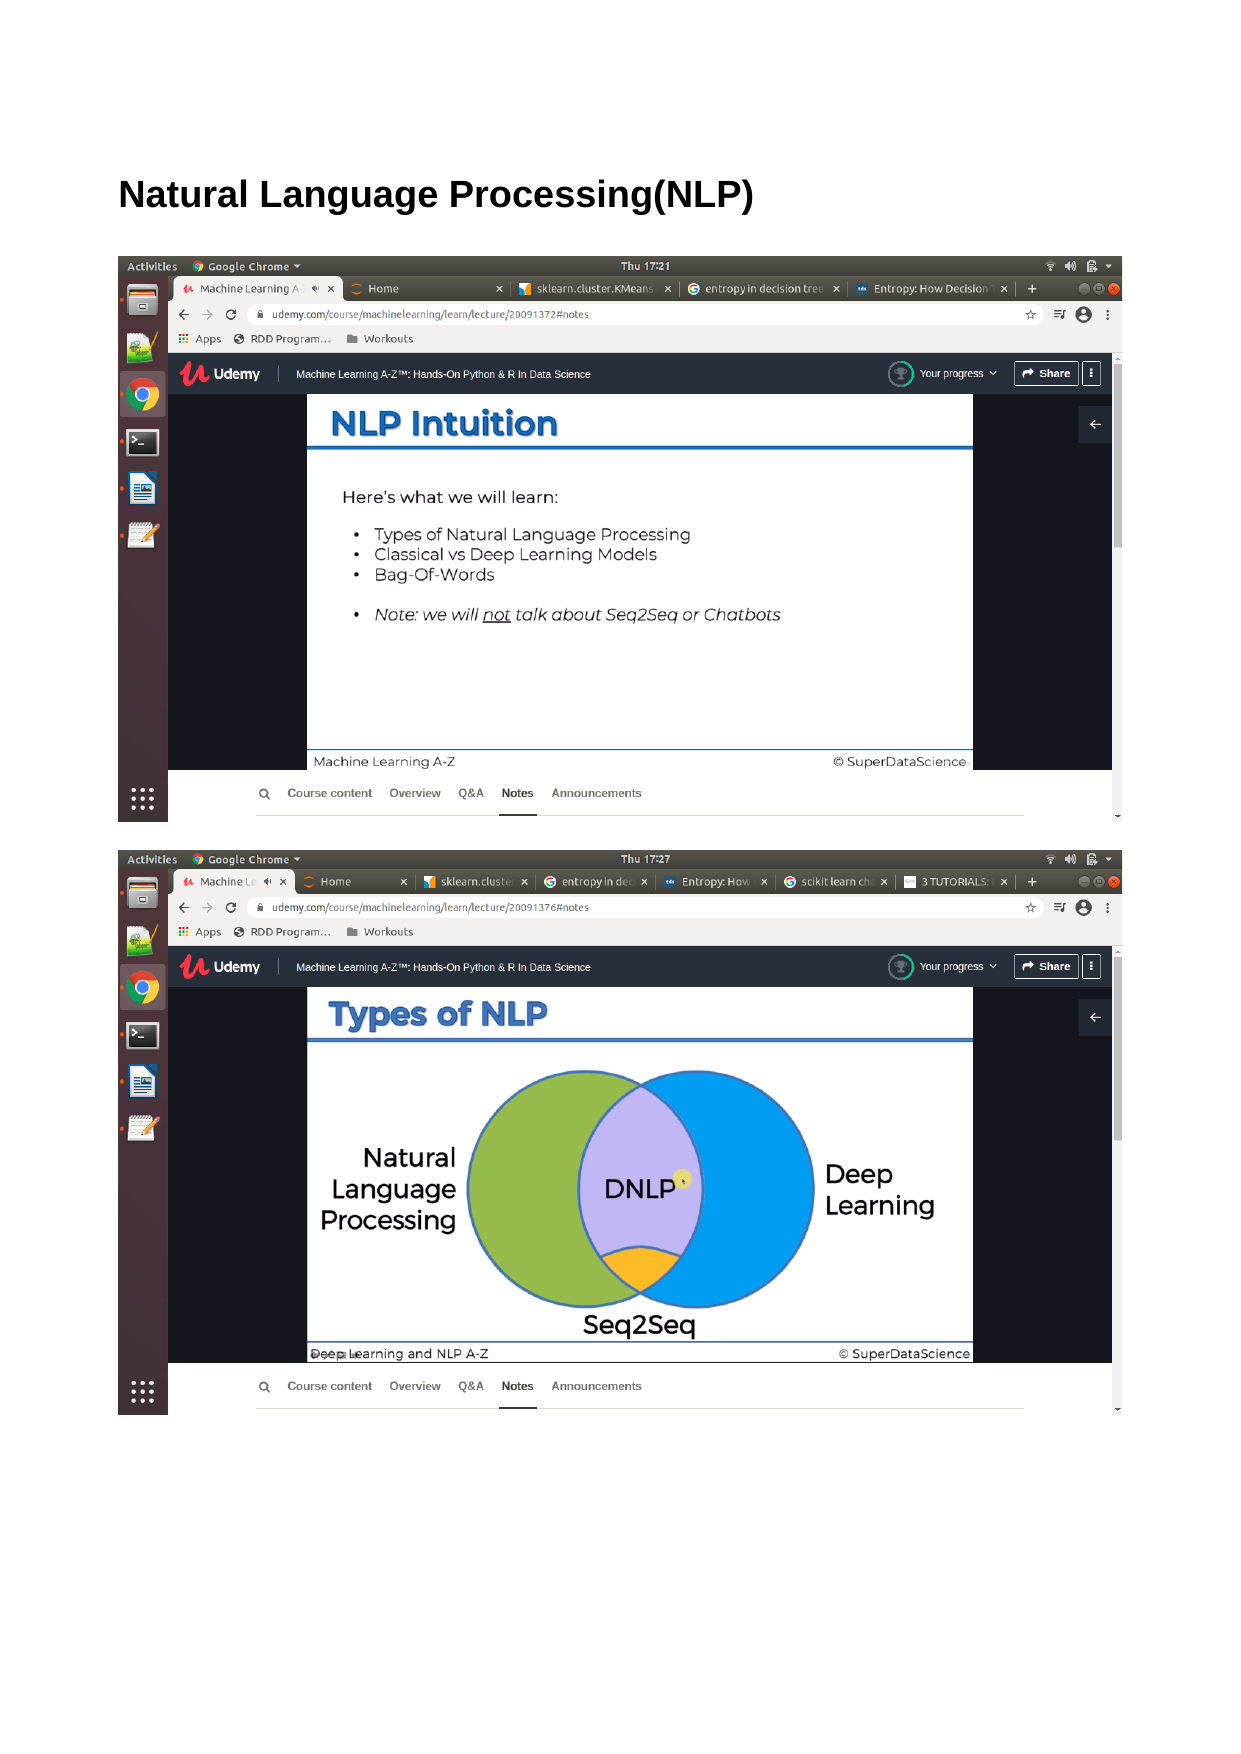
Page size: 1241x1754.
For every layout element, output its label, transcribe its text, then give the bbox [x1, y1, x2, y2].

picture [118, 850, 1123, 1415]
picture [118, 256, 1123, 822]
subtitle Natural Language Processing(NLP) [118, 172, 1122, 216]
